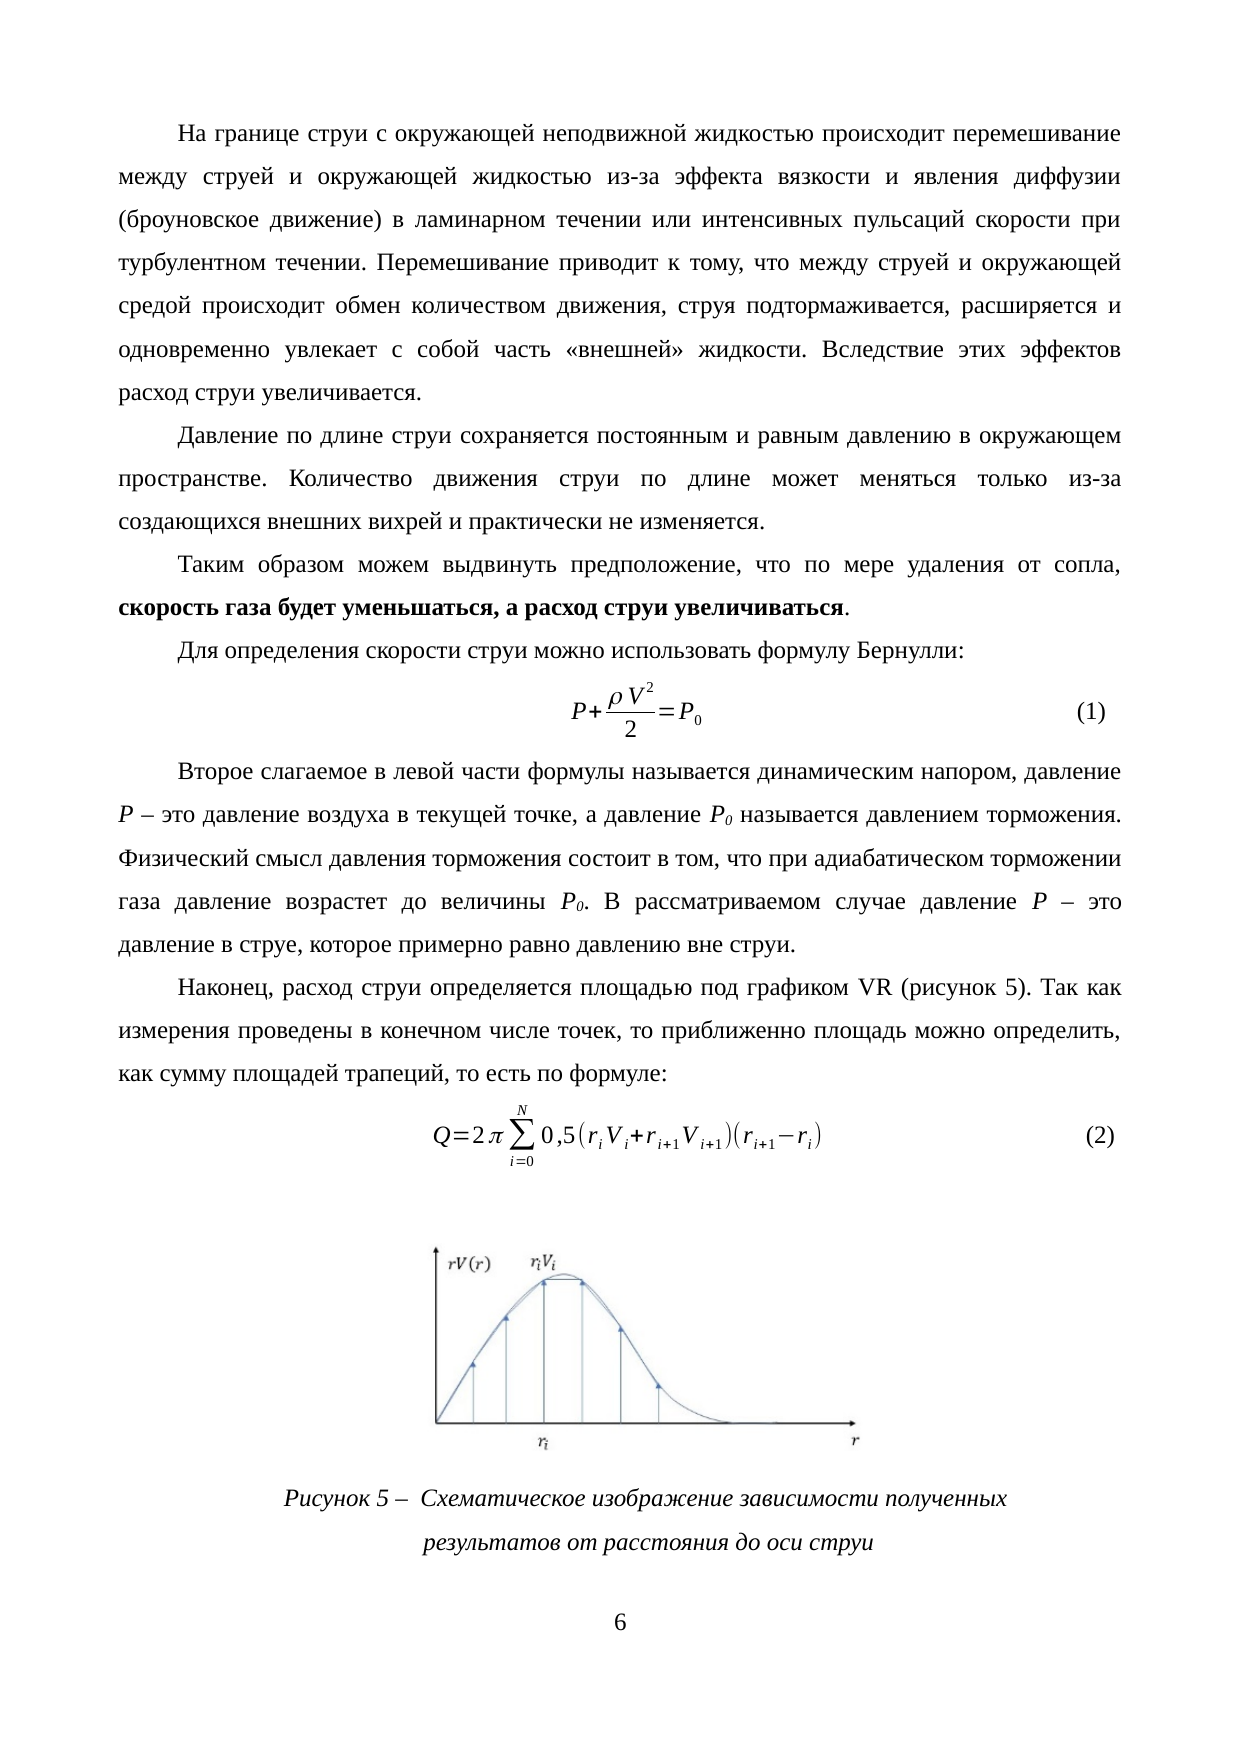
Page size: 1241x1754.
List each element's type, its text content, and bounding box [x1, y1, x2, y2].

text Наконец, расход струи определяется площадью под графиком VR (рисунок Рисунок 5). Так как измерения проведены в конечном числе точек, то приближенно площадь можно определить, как сумму площадей трапеций, то есть по формуле: [118, 972, 1122, 1087]
text Таким образом можем выдвинуть предположение, что по мере удаления от сопла, скорость газа будет уменьшаться, а расход струи увеличиваться. [118, 549, 1122, 621]
text (1) [118, 679, 1122, 742]
text Давление по длине струи сохраняется постоянным и равным давлению в окружающем пространстве. Количество движения струи по длине может меняться только из-за создающихся внешних вихрей и практически не изменяется. [118, 420, 1122, 535]
text (2) [118, 1101, 1122, 1169]
text Второе слагаемое в левой части формулы называется динамическим напором, давление P – это давление воздуха в текущей точке, а давление P0 называется давлением торможения. Физический смысл давления торможения состоит в том, что при адиабатическом торможении газа давление возрастет до величины P0. В рассматриваемом случае давление P – это давление в струе, которое примерно равно давлению вне струи. [118, 756, 1122, 958]
picture [419, 1226, 880, 1469]
text На границе струи с окружающей неподвижной жидкостью происходит перемешивание между струей и окружающей жидкостью из-за эффекта вязкости и явления диффузии (броуновское движение) в ламинарном течении или интенсивных пульсаций скорости при турбулентном течении. Перемешивание приводит к тому, что между струей и окружающей средой происходит обмен количеством движения, струя подтормаживается, расширяется и одновременно увлекает с собой часть «внешней» жидкости. Вследствие этих эффектов расход струи увеличивается. [118, 118, 1122, 406]
text результатов от расстояния до оси струи [118, 1527, 1122, 1555]
text Для определения скорости струи можно использовать формулу Бернулли: [118, 636, 1122, 664]
text Рисунок 5 – Схематическое изображение зависимости полученных [118, 1483, 1122, 1512]
